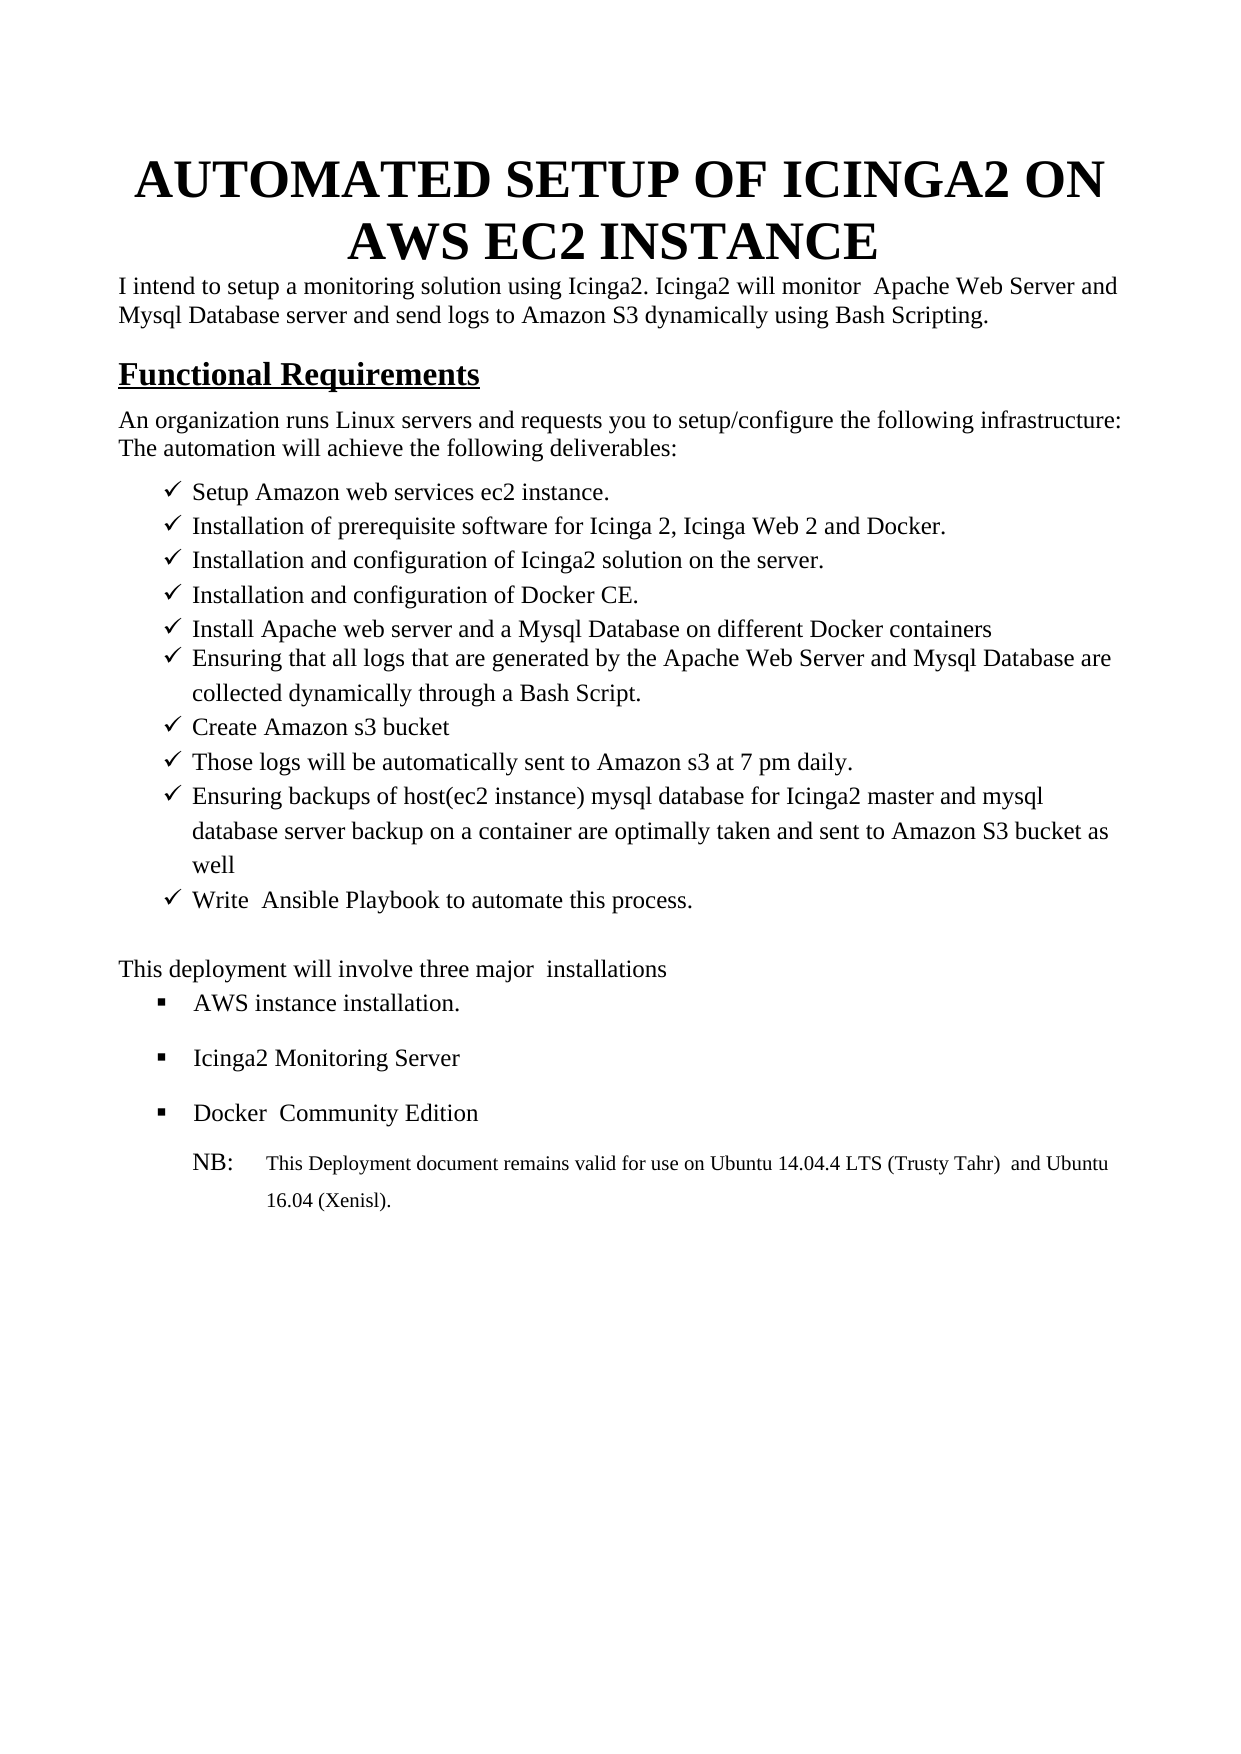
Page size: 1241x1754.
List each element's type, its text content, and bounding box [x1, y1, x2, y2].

list Write Ansible Playbook to automate this process. [162, 885, 1122, 913]
list Ensuring that all logs that are generated by the Apache Web Server and Mysql Database are collected dynamically through a Bash Script. [162, 643, 1122, 707]
subtitle Functional Requirements [118, 354, 1122, 392]
list Create Amazon s3 bucket [162, 712, 1122, 741]
list Ensuring backups of host(ec2 instance) mysql database for Icinga2 master and mysql database server backup on a container are optimally taken and sent to Amazon S3 bucket as well [162, 781, 1122, 879]
text I intend to setup a monitoring solution using Icinga2. Icinga2 will monitor Apache Web Server and Mysql Database server and send logs to Amazon S3 dynamically using Bash Scripting. [118, 271, 1122, 329]
list Installation and configuration of Icinga2 solution on the server. [162, 546, 1122, 574]
list Setup Amazon web services ec2 instance. [162, 477, 1122, 505]
list Those logs will be automatically sent to Amazon s3 at 7 pm daily. [162, 747, 1122, 776]
text An organization runs Linux servers and requests you to setup/configure the following infrastructure: [118, 405, 1122, 433]
list Docker Community Edition [156, 1098, 1122, 1127]
text AUTOMATED SETUP OF ICINGA2 ON AWS EC2 INSTANCE [118, 147, 1122, 271]
subtitle The automation will achieve the following deliverables: [118, 433, 1122, 462]
text NB: This Deployment document remains valid for use on Ubuntu 14.04.4 LTS (Trusty Tahr) and Ubuntu 16.04 (Xenisl). [118, 1147, 1122, 1212]
list Installation and configuration of Docker CE. [162, 580, 1122, 609]
list AWS instance installation. [156, 988, 1122, 1017]
list Installation of prerequisite software for Icinga 2, Icinga Web 2 and Docker. [162, 511, 1122, 540]
list Icinga2 Monitoring Server [156, 1043, 1122, 1072]
list Install Apache web server and a Mysql Database on different Docker containers [162, 614, 1122, 643]
text This deployment will involve three major installations [118, 954, 1122, 982]
